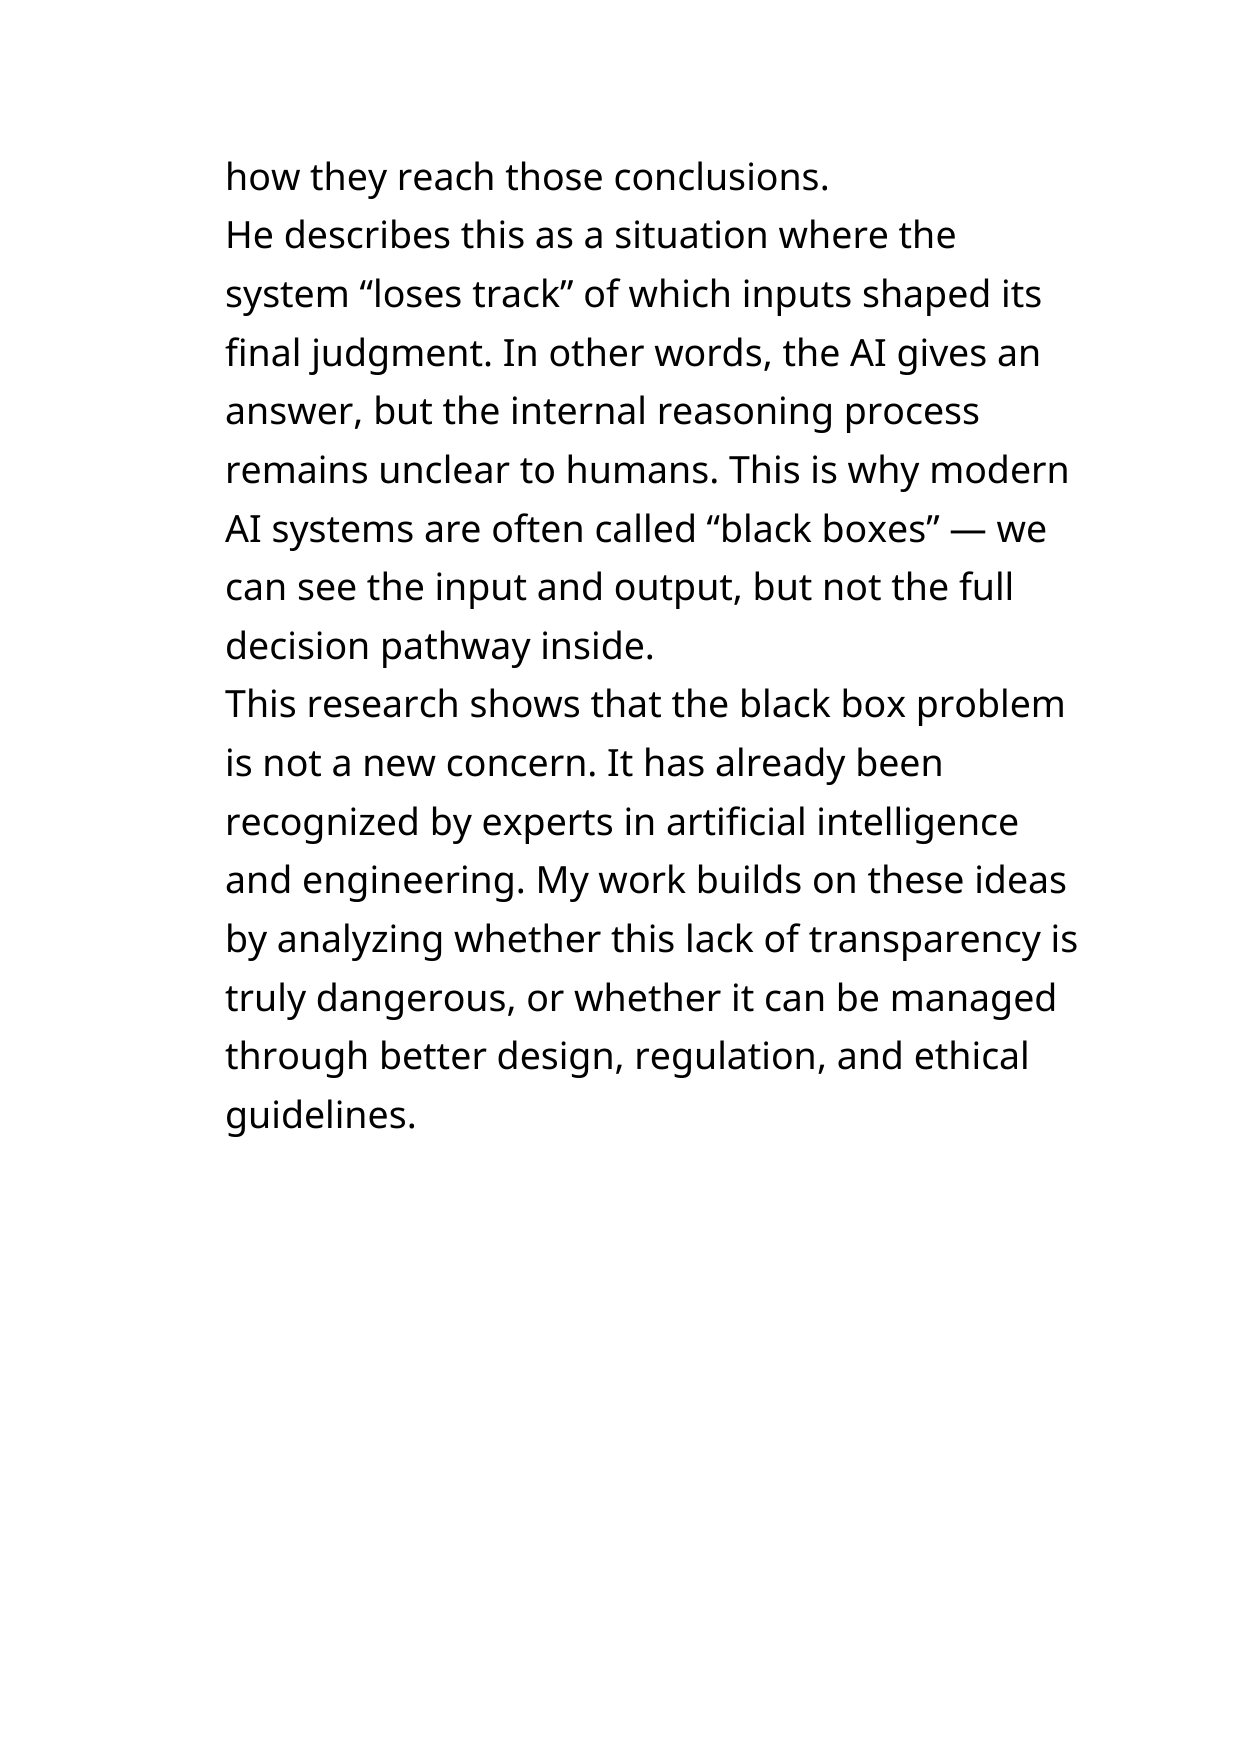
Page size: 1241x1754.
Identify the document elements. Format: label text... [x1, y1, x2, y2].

text This research shows that the black box problem is not a new concern. It has already been recognized by experts in artificial intelligence and engineering. My work builds on these ideas by analyzing whether this lack of transparency is truly dangerous, or whether it can be managed through better design, regulation, and ethical guidelines. [225, 678, 1090, 1139]
text He describes this as a situation where the system “loses track” of which inputs shaped its final judgment. In other words, the AI gives an answer, but the internal reasoning process remains unclear to humans. This is why modern AI systems are often called “black boxes” — we can see the input and output, but not the full decision pathway inside. [225, 209, 1090, 670]
text how they reach those conclusions. [225, 150, 1090, 201]
